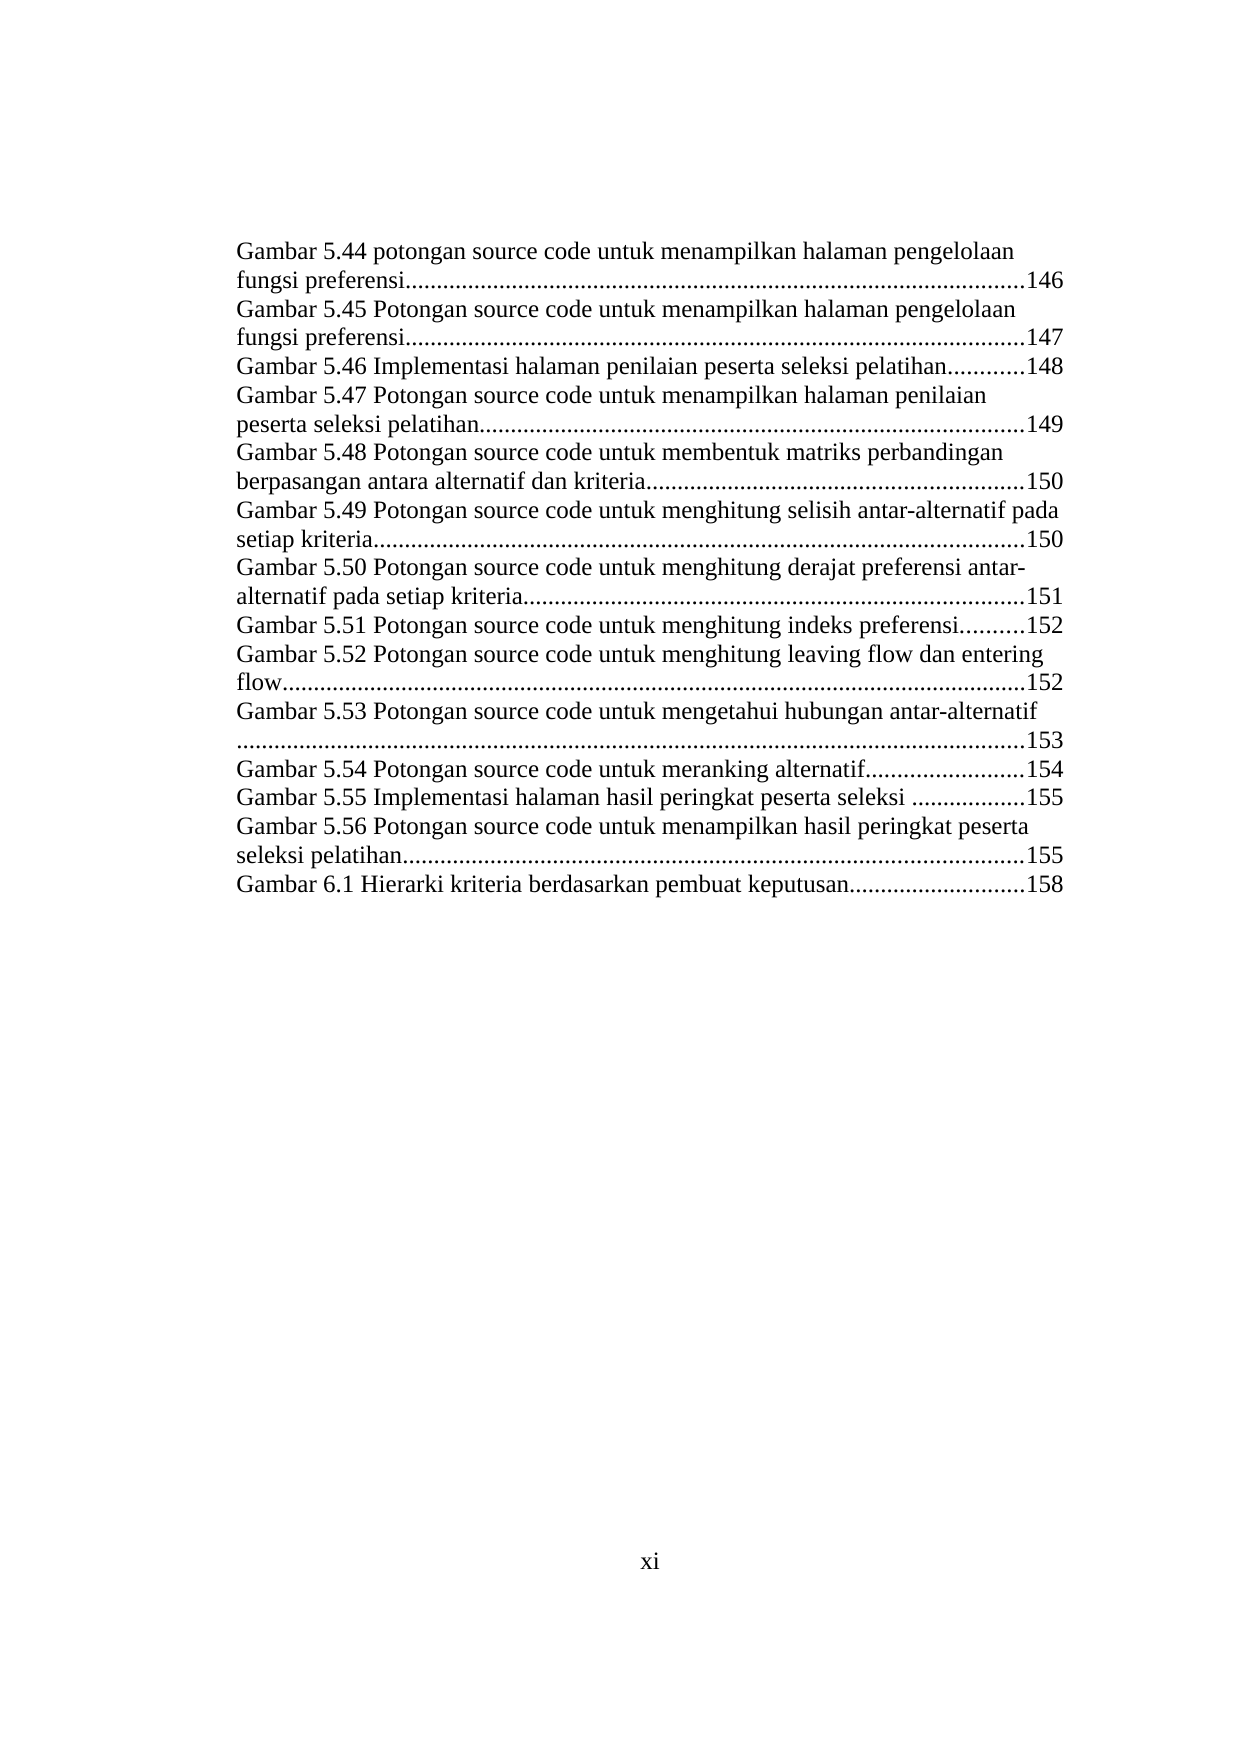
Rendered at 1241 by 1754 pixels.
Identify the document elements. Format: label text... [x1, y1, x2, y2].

text Gambar 6.1 Hierarki kriteria berdasarkan pembuat keputusan 158 [236, 869, 1063, 897]
text Gambar 5.51 Potongan source code untuk menghitung indeks preferensi 152 [236, 610, 1063, 639]
text Gambar 5.48 Potongan source code untuk membentuk matriks perbandingan berpasangan antara alternatif dan kriteria 150 [236, 437, 1063, 495]
text Gambar 5.45 Potongan source code untuk menampilkan halaman pengelolaan fungsi preferensi 147 [236, 294, 1063, 351]
text Gambar 5.46 Implementasi halaman penilaian peserta seleksi pelatihan 148 [236, 351, 1063, 380]
text Gambar 5.49 Potongan source code untuk menghitung selisih antar-alternatif pada setiap kriteria 150 [236, 495, 1063, 552]
text Gambar 5.50 Potongan source code untuk menghitung derajat preferensi antar-alternatif pada setiap kriteria 151 [236, 552, 1063, 610]
text Gambar 5.53 Potongan source code untuk mengetahui hubungan antar-alternatif 153 [236, 696, 1063, 754]
text Gambar 5.55 Implementasi halaman hasil peringkat peserta seleksi 155 [236, 782, 1063, 811]
text Gambar 5.56 Potongan source code untuk menampilkan hasil peringkat peserta seleksi pelatihan 155 [236, 811, 1063, 869]
text Gambar 5.52 Potongan source code untuk menghitung leaving flow dan entering flow 152 [236, 639, 1063, 696]
text Gambar 5.54 Potongan source code untuk meranking alternatif 154 [236, 754, 1063, 782]
text Gambar 5.47 Potongan source code untuk menampilkan halaman penilaian peserta seleksi pelatihan 149 [236, 380, 1063, 437]
text Gambar 5.44 potongan source code untuk menampilkan halaman pengelolaan fungsi preferensi 146 [236, 236, 1063, 294]
